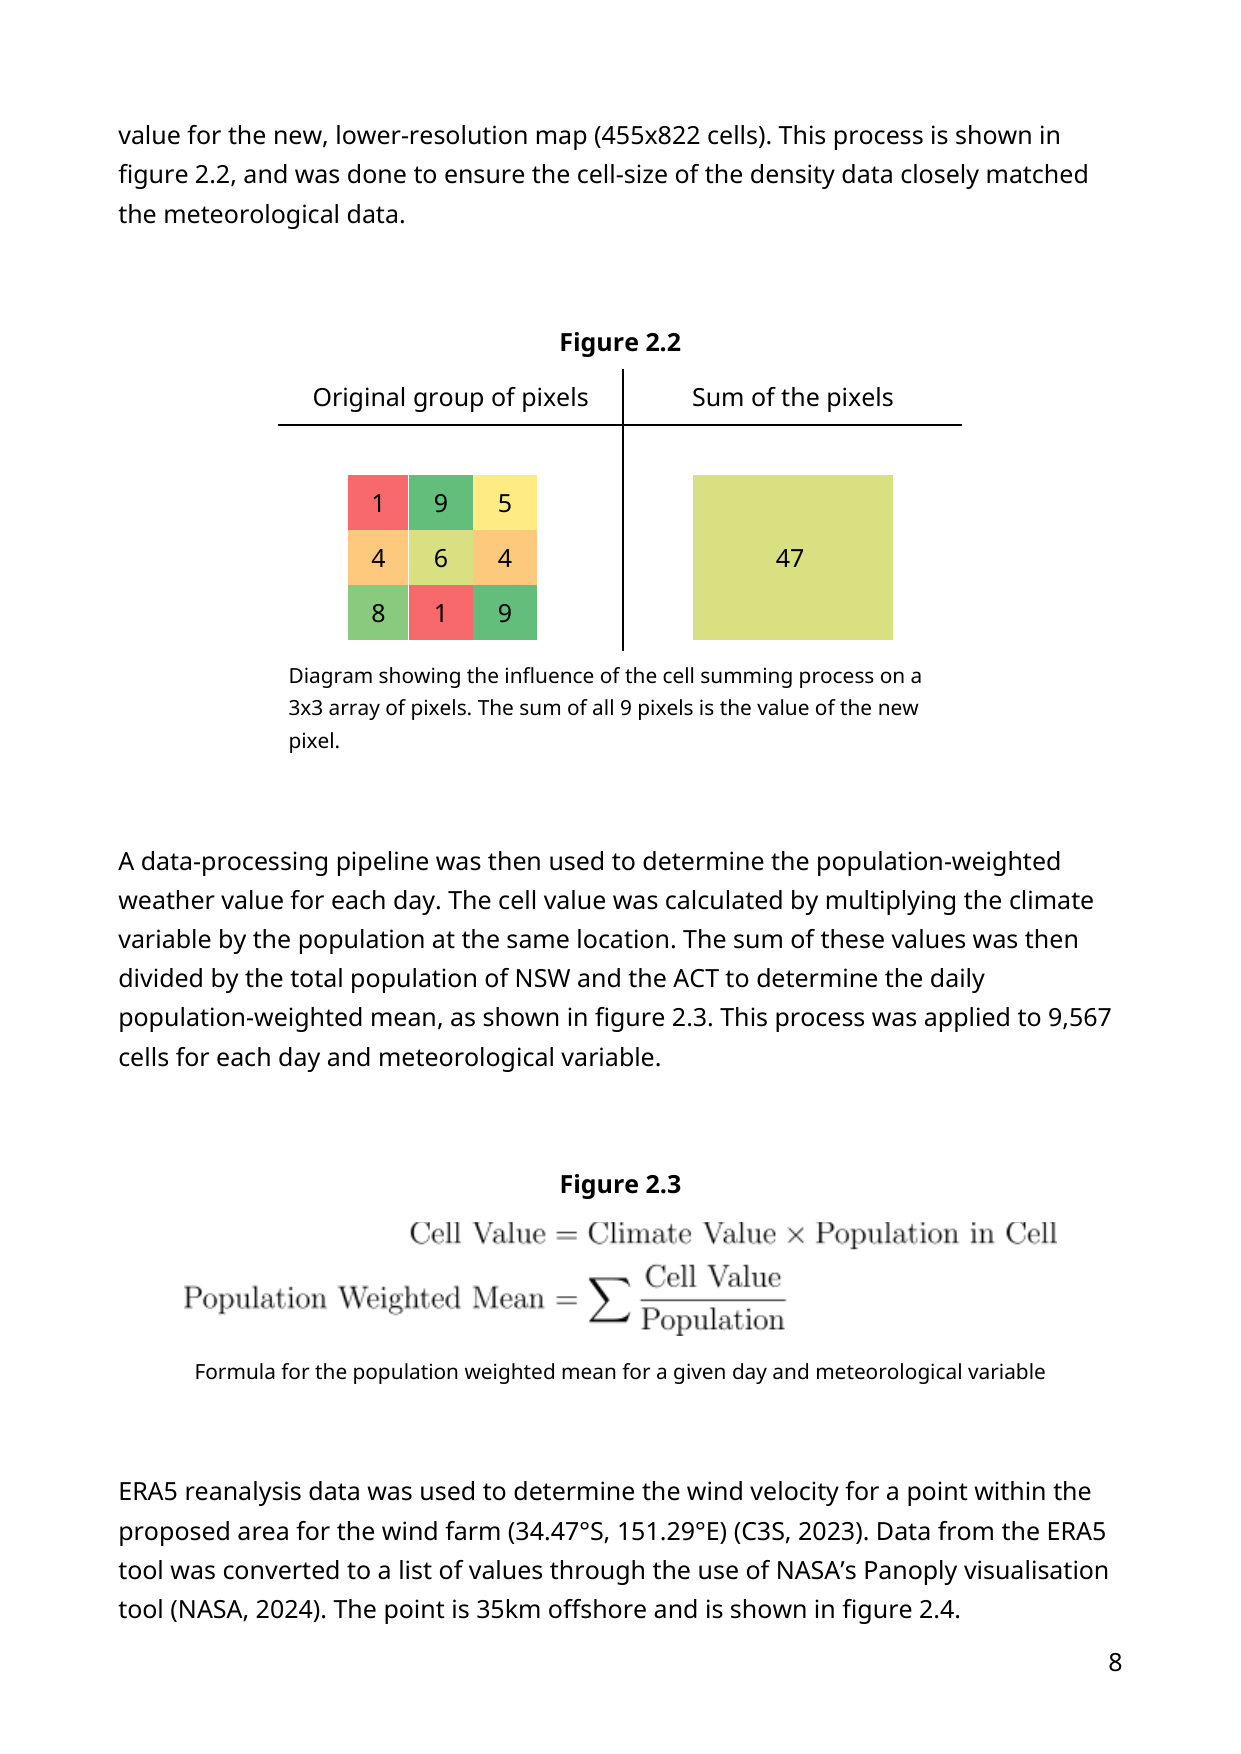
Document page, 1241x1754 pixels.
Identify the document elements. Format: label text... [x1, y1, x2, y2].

table_header [693, 475, 754, 530]
table_cell [118, 1212, 1122, 1346]
table_cell Diagram showing the influence of the cell summing process on a 3x3 array of pixels. The sum of all 9 pixels is the value of the new pixel. [278, 651, 962, 765]
table_cell 8 [348, 585, 408, 640]
table_cell [278, 426, 622, 651]
table_header 1 [348, 475, 408, 530]
table_cell [754, 585, 826, 640]
text value for the new, lower-resolution map (455x822 cells). This process is shown in figure 2.2, and was done to ensure the cell-size of the density data closely matched the meteorological data. [118, 118, 1122, 230]
table_cell [624, 426, 962, 651]
table_header Figure 2.2 [278, 314, 962, 369]
table_cell 9 [473, 585, 537, 640]
text ERA5 reanalysis data was used to determine the wind velocity for a point within the proposed area for the wind farm (34.47°S, 151.29°E) (C3S, 2023). Data from the ERA5 tool was converted to a list of values through the use of NASA’s Panoply visualisation tool (NASA, 2024). The point is 35km offshore and is shown in figure 2.4. [118, 1474, 1122, 1626]
table_cell [693, 530, 754, 585]
table_cell 4 [473, 530, 537, 585]
table_cell 6 [409, 530, 473, 585]
text A data-processing pipeline was then used to determine the population-weighted weather value for each day. The cell value was calculated by multiplying the climate variable by the population at the same location. The sum of these values was then divided by the total population of NSW and the ACT to determine the daily population-weighted mean, as shown in figure 2.3. This process was applied to 9,567 cells for each day and meteorological variable. [118, 843, 1122, 1073]
table_cell [826, 530, 893, 585]
table_cell Original group of pixels [278, 369, 622, 424]
table_cell 4 [348, 530, 408, 585]
table_cell Sum of the pixels [624, 369, 962, 424]
picture [183, 1222, 1057, 1336]
table_cell 1 [409, 585, 473, 640]
table_header 5 [473, 475, 537, 530]
table_header [754, 475, 826, 530]
table_header Figure 2.3 [118, 1157, 1122, 1212]
table_cell Formula for the population weighted mean for a given day and meteorological variable [118, 1346, 1122, 1396]
table_cell [693, 585, 754, 640]
table_cell 47 [754, 530, 826, 585]
table_header 9 [409, 475, 473, 530]
table_cell [826, 585, 893, 640]
table_header [826, 475, 893, 530]
